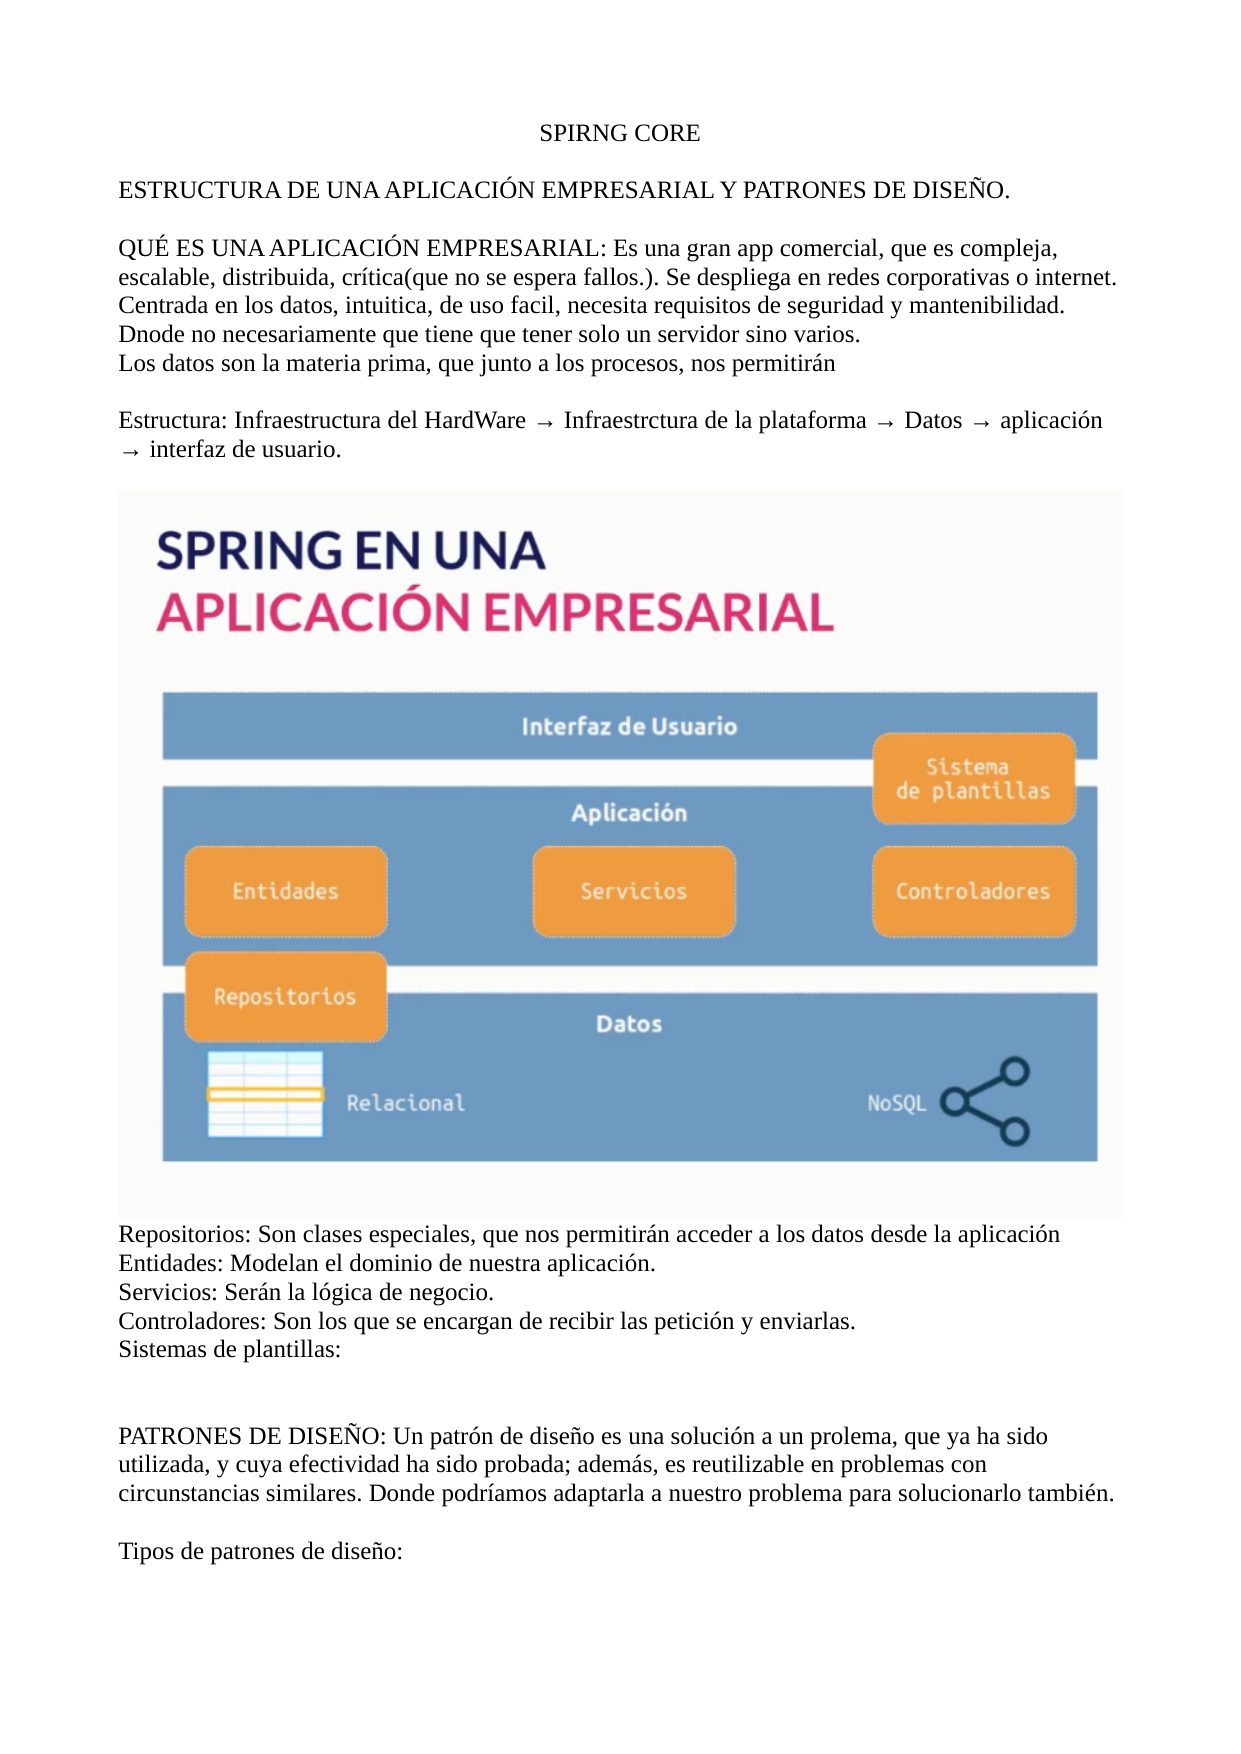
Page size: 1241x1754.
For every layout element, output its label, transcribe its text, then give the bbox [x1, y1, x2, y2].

text QUÉ ES UNA APLICACIÓN EMPRESARIAL: Es una gran app comercial, que es compleja, escalable, distribuida, crítica(que no se espera fallos.). Se despliega en redes corporativas o internet. Centrada en los datos, intuitica, de uso facil, necesita requisitos de seguridad y mantenibilidad. Dnode no necesariamente que tiene que tener solo un servidor sino varios. [118, 233, 1122, 348]
text Tipos de patrones de diseño: [118, 1536, 1122, 1564]
text Servicios: Serán la lógica de negocio. [118, 1277, 1122, 1306]
text SPIRNG CORE [118, 118, 1122, 147]
text Entidades: Modelan el dominio de nuestra aplicación. [118, 1248, 1122, 1277]
text ESTRUCTURA DE UNA APLICACIÓN EMPRESARIAL Y PATRONES DE DISEÑO. [118, 176, 1122, 204]
text Sistemas de plantillas: [118, 1334, 1122, 1363]
text Repositorios: Son clases especiales, que nos permitirán acceder a los datos desde la aplicación [118, 1220, 1122, 1248]
text Los datos son la materia prima, que junto a los procesos, nos permitirán [118, 348, 1122, 377]
text Estructura: Infraestructura del HardWare → Infraestrctura de la plataforma → Datos → aplicación → interfaz de usuario. [118, 406, 1122, 463]
text PATRONES DE DISEÑO: Un patrón de diseño es una solución a un prolema, que ya ha sido utilizada, y cuya efectividad ha sido probada; además, es reutilizable en problemas con circunstancias similares. Donde podríamos adaptarla a nuestro problema para solucionarlo también. [118, 1421, 1122, 1507]
text Controladores: Son los que se encargan de recibir las petición y enviarlas. [118, 1306, 1122, 1334]
